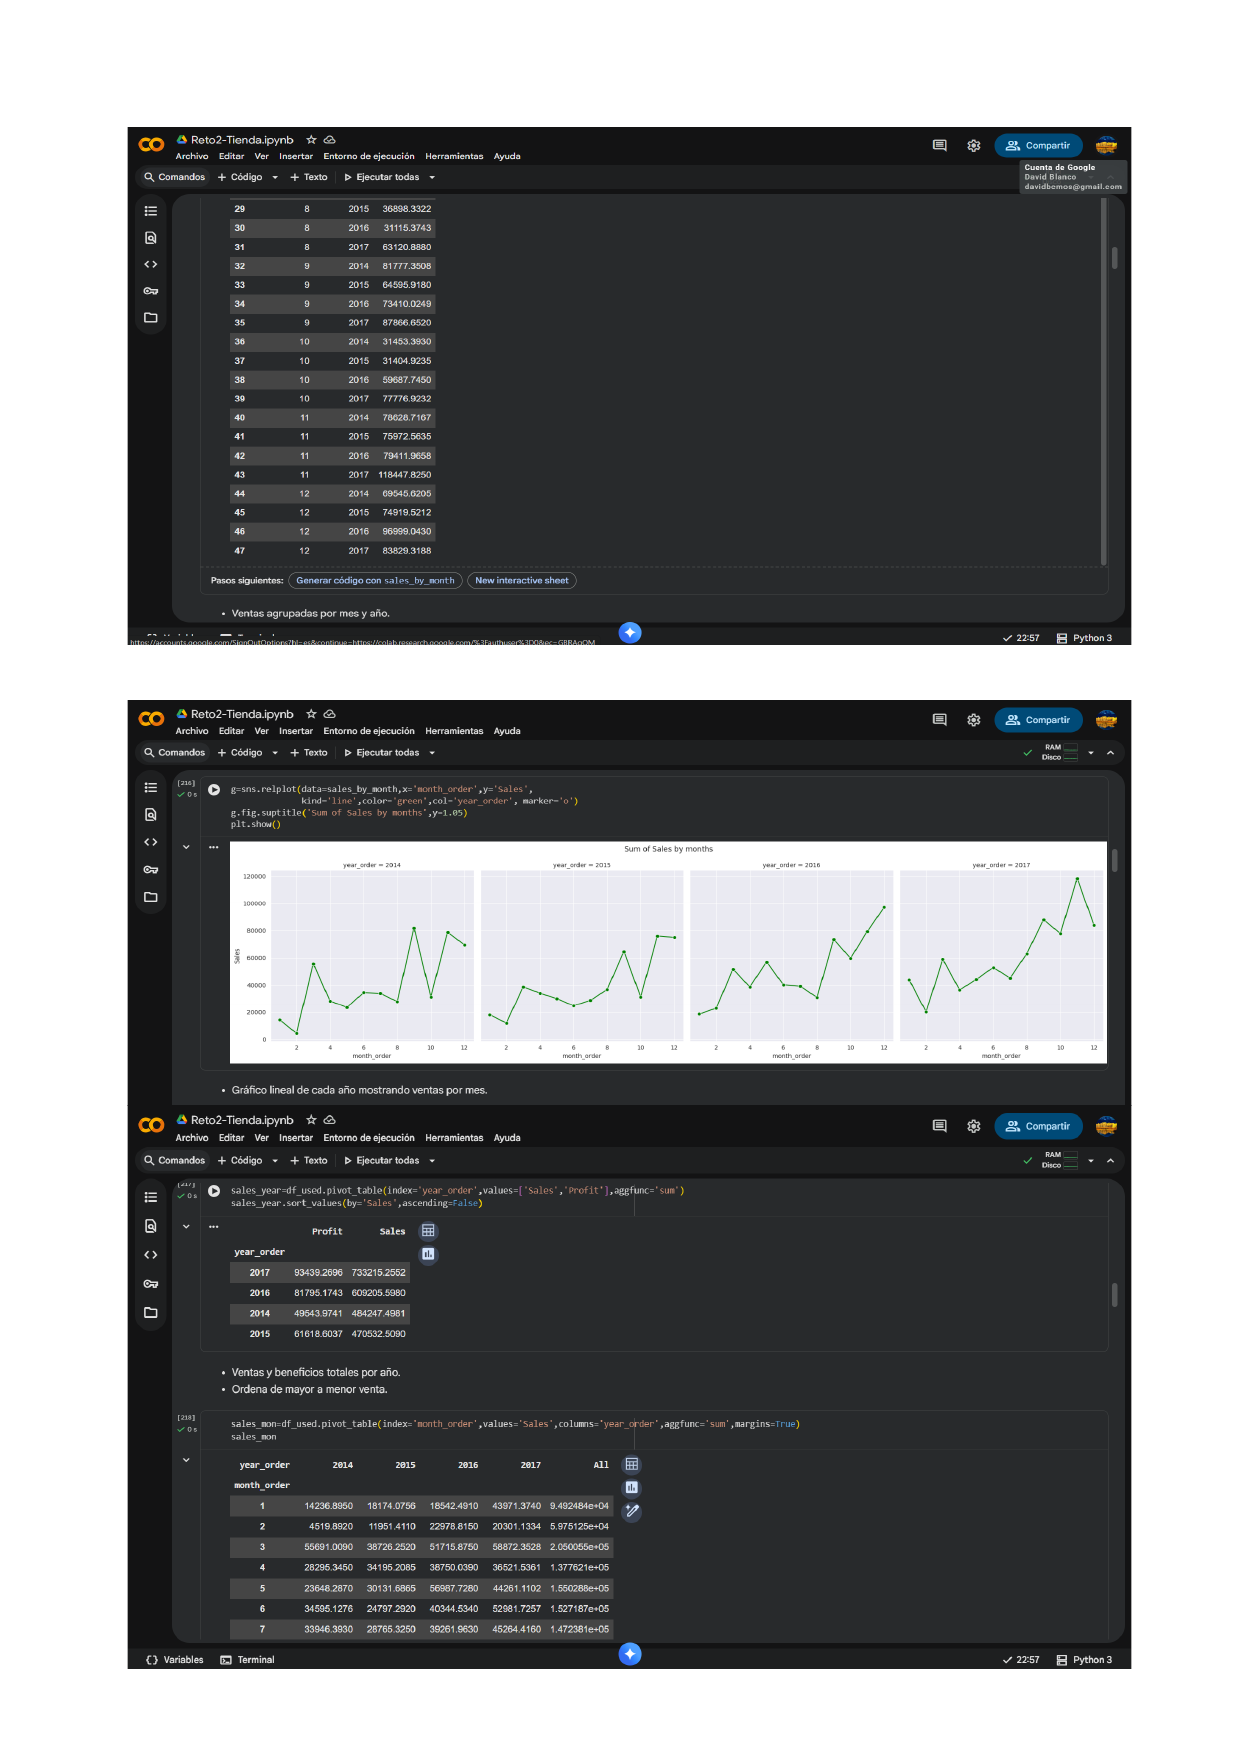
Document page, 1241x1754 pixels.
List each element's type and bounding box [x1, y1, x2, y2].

picture [127, 127, 1132, 645]
picture [127, 700, 1132, 1669]
